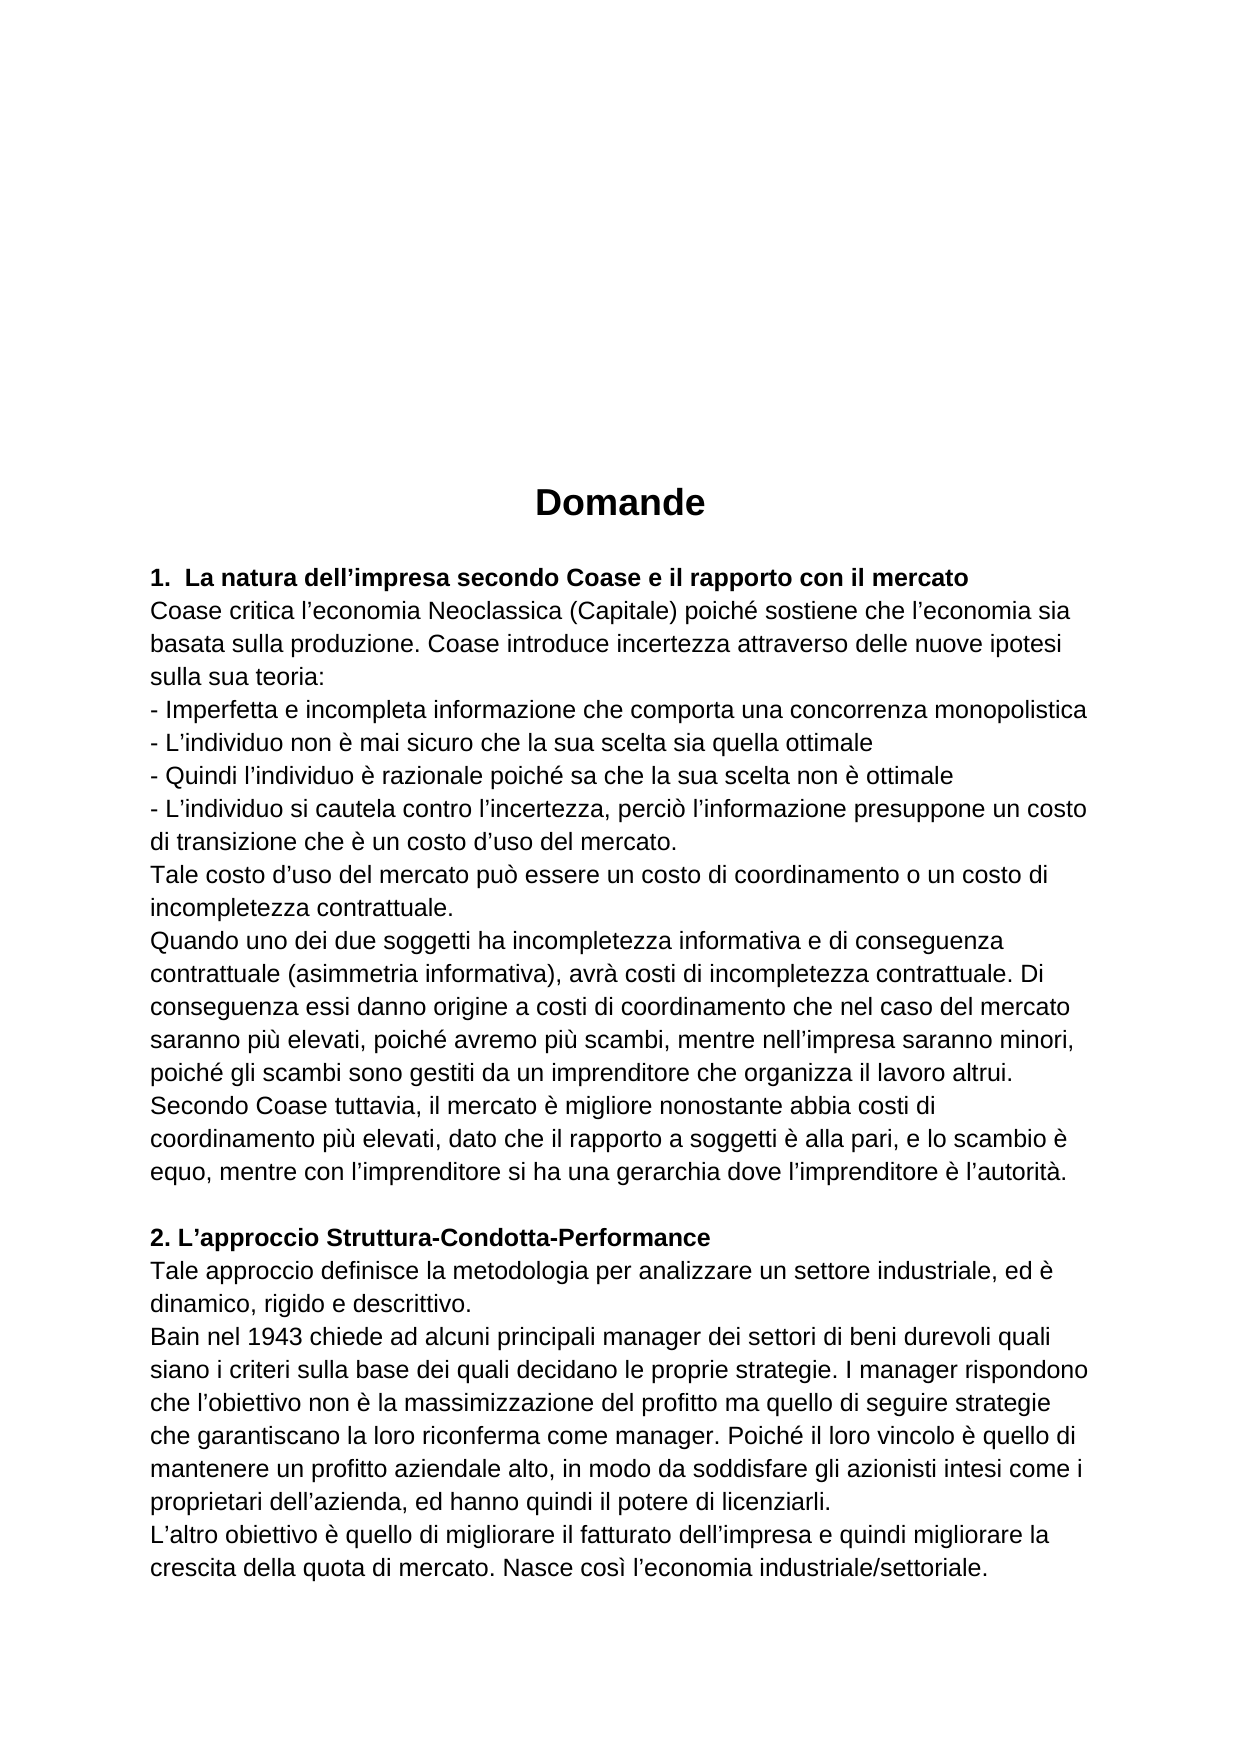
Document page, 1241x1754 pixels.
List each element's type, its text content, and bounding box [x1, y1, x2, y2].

text Tale costo d’uso del mercato può essere un costo di coordinamento o un costo di incompletezza contrattuale. [150, 860, 1090, 922]
text - L’individuo non è mai sicuro che la sua scelta sia quella ottimale [150, 728, 1090, 757]
text Secondo Coase tuttavia, il mercato è migliore nonostante abbia costi di coordinamento più elevati, dato che il rapporto a soggetti è alla pari, e lo scambio è equo, mentre con l’imprenditore si ha una gerarchia dove l’imprenditore è l’autorità. [150, 1091, 1090, 1186]
text Quando uno dei due soggetti ha incompletezza informativa e di conseguenza contrattuale (asimmetria informativa), avrà costi di incompletezza contrattuale. Di conseguenza essi danno origine a costi di coordinamento che nel caso del mercato saranno più elevati, poiché avremo più scambi, mentre nell’impresa saranno minori, poiché gli scambi sono gestiti da un imprenditore che organizza il lavoro altrui. [150, 926, 1090, 1087]
text 1. La natura dell’impresa secondo Coase e il rapporto con il mercato [150, 563, 1090, 592]
text Domande [150, 480, 1090, 523]
text - Quindi l’individuo è razionale poiché sa che la sua scelta non è ottimale [150, 761, 1090, 790]
text - Imperfetta e incompleta informazione che comporta una concorrenza monopolistica [150, 695, 1090, 724]
text 2. L’approccio Struttura-Condotta-Performance [150, 1223, 1090, 1252]
text Bain nel 1943 chiede ad alcuni principali manager dei settori di beni durevoli quali siano i criteri sulla base dei quali decidano le proprie strategie. I manager rispondono che l’obiettivo non è la massimizzazione del profitto ma quello di seguire strategie che garantiscano la loro riconferma come manager. Poiché il loro vincolo è quello di mantenere un profitto aziendale alto, in modo da soddisfare gli azionisti intesi come i proprietari dell’azienda, ed hanno quindi il potere di licenziarli. [150, 1322, 1090, 1516]
text - L’individuo si cautela contro l’incertezza, perciò l’informazione presuppone un costo di transizione che è un costo d’uso del mercato. [150, 794, 1090, 856]
text Coase critica l’economia Neoclassica (Capitale) poiché sostiene che l’economia sia basata sulla produzione. Coase introduce incertezza attraverso delle nuove ipotesi sulla sua teoria: [150, 596, 1090, 691]
text Tale approccio definisce la metodologia per analizzare un settore industriale, ed è dinamico, rigido e descrittivo. [150, 1256, 1090, 1318]
text L’altro obiettivo è quello di migliorare il fatturato dell’impresa e quindi migliorare la crescita della quota di mercato. Nasce così l’economia industriale/settoriale. [150, 1520, 1090, 1582]
